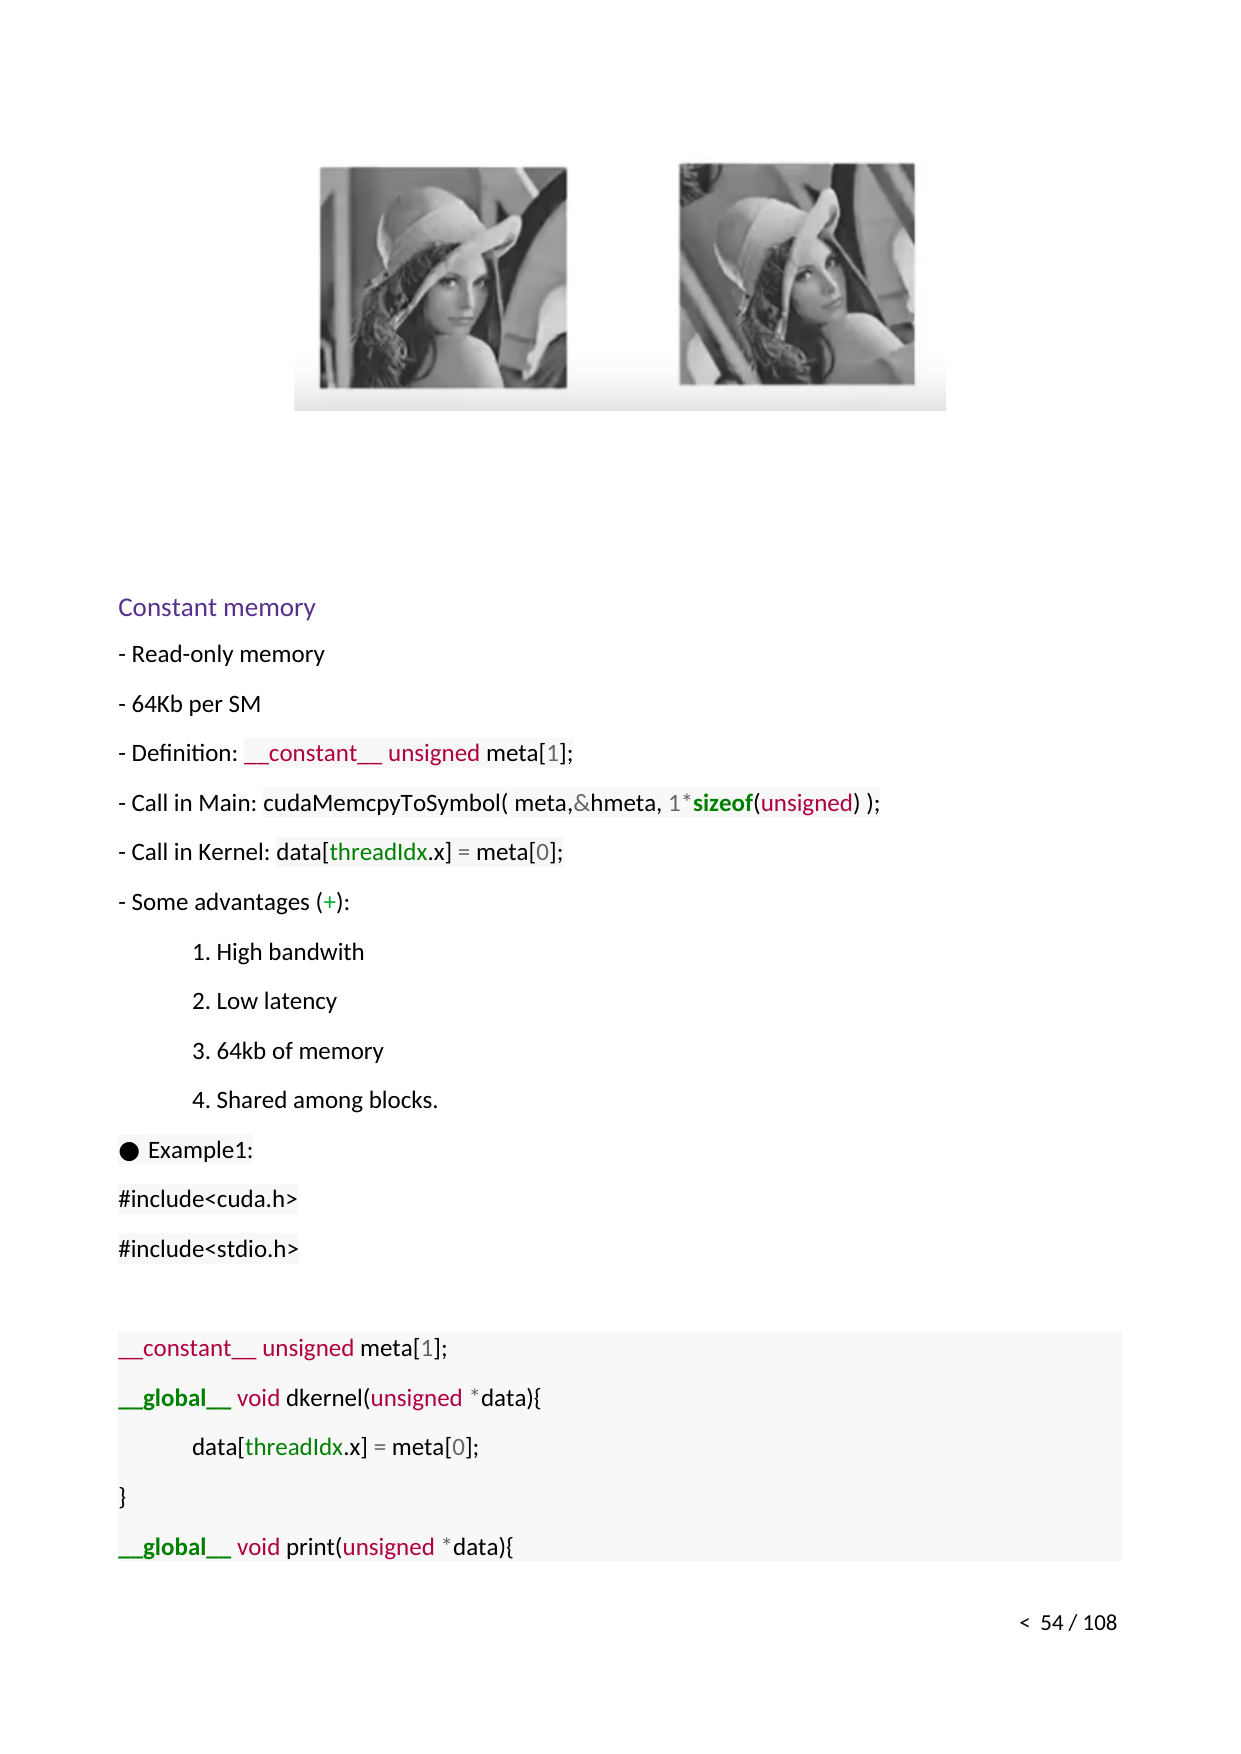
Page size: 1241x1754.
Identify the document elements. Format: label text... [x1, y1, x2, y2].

text #include<stdio.h> [118, 1233, 1122, 1264]
text __global__ void dkernel(unsigned *data){ [118, 1382, 1122, 1412]
text - Read-only memory [118, 638, 1122, 669]
text 4. Shared among blocks. [118, 1084, 1122, 1115]
text - 64Kb per SM [118, 688, 1122, 718]
text ● Example1: [118, 1134, 1122, 1164]
text __constant__ unsigned meta[1]; [118, 1332, 1122, 1363]
text data[threadIdx.x] = meta[0]; [118, 1432, 1122, 1462]
text - Call in Kernel: data[threadIdx.x] = meta[0]; [118, 837, 1122, 867]
text - Call in Main: cudaMemcpyToSymbol( meta,&hmeta, 1*sizeof(unsigned) ); [118, 787, 1122, 817]
text #include<cuda.h> [118, 1184, 1122, 1214]
text } [118, 1481, 1122, 1512]
picture [294, 147, 946, 411]
text - Definition: __constant__ unsigned meta[1]; [118, 737, 1122, 768]
text 1. High bandwith [118, 936, 1122, 966]
text - Some advantages (+): [118, 886, 1122, 917]
text __global__ void print(unsigned *data){ [118, 1531, 1122, 1561]
text 2. Low latency [118, 985, 1122, 1016]
text 3. 64kb of memory [118, 1035, 1122, 1065]
subtitle Constant memory [118, 590, 1122, 623]
